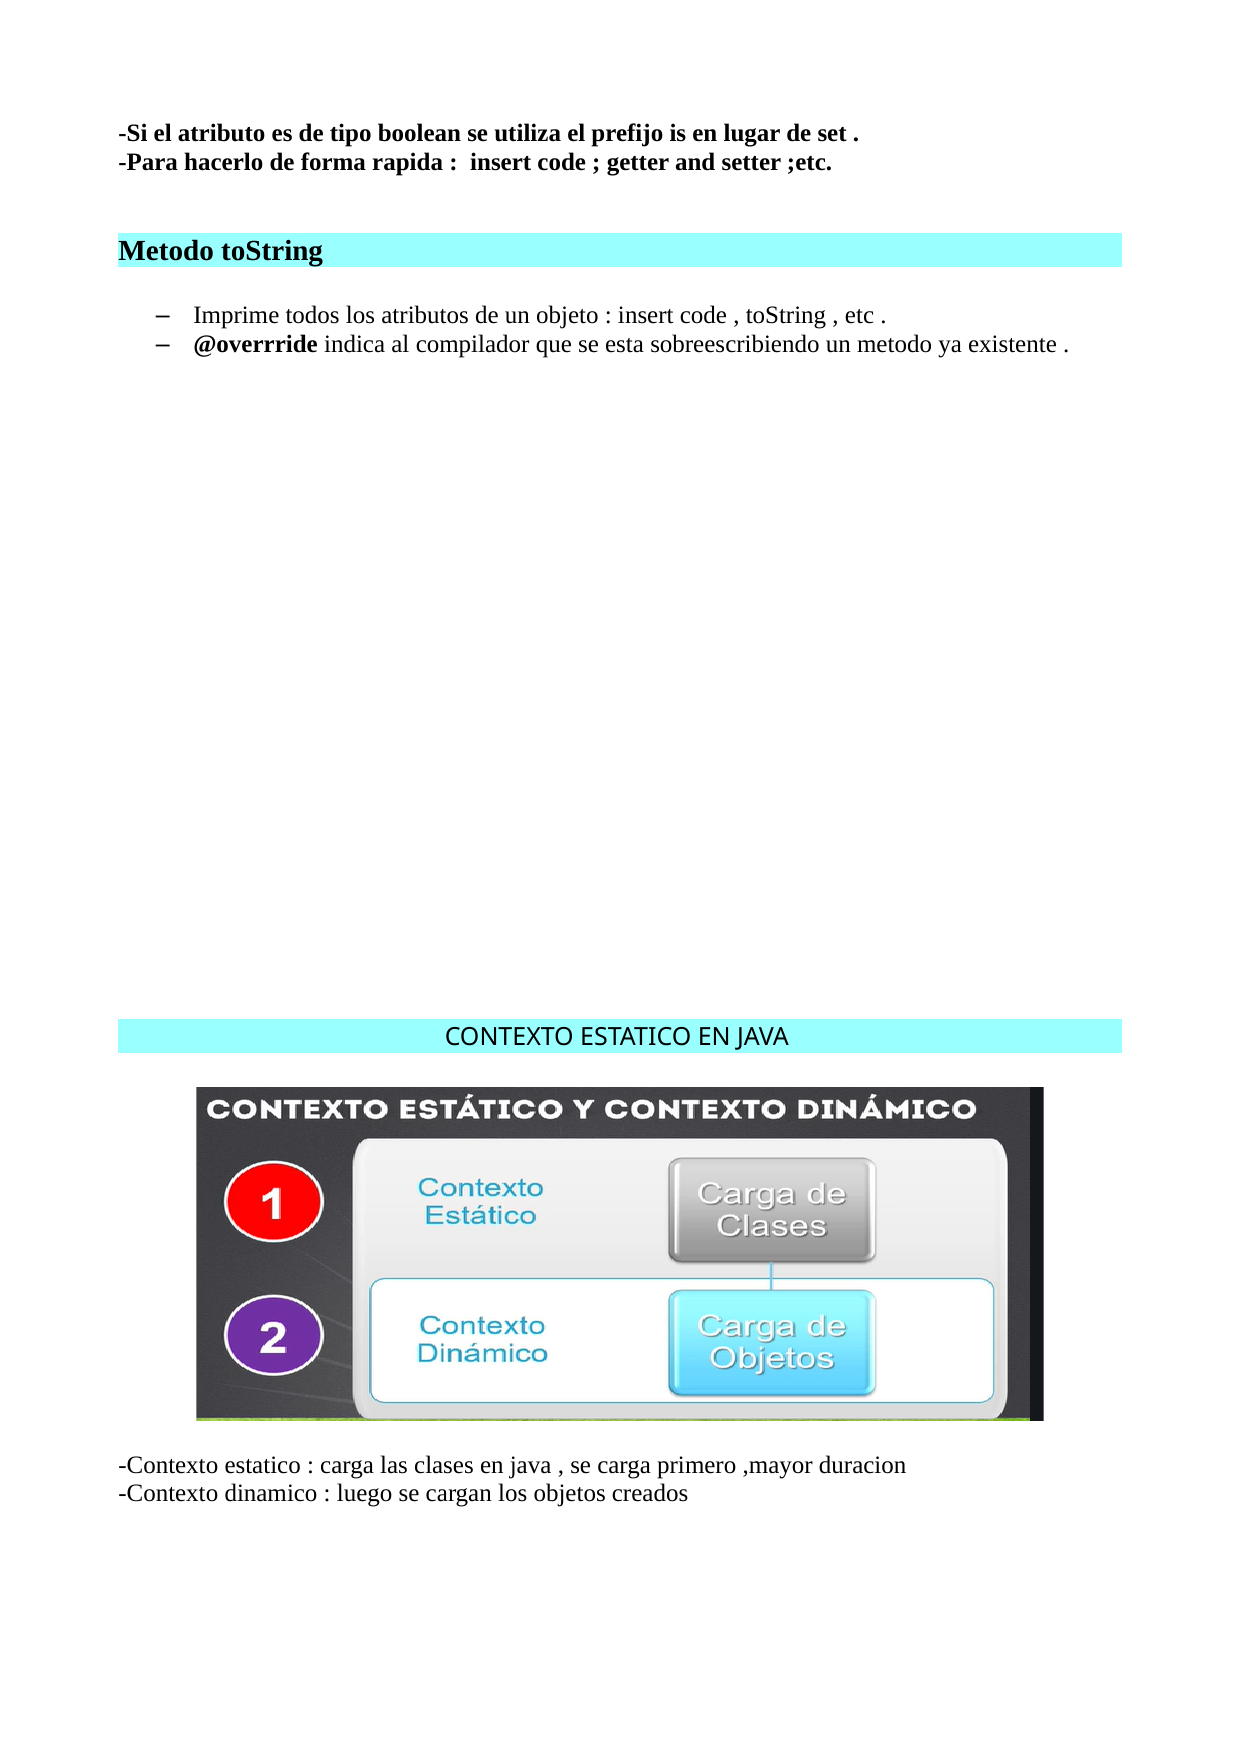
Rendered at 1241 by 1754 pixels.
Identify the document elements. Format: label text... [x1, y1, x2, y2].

text CONTEXTO ESTATICO EN JAVA [118, 1019, 1122, 1053]
list Imprime todos los atributos de un objeto : insert code , toString , etc . [156, 300, 1122, 329]
text -Si el atributo es de tipo boolean se utiliza el prefijo is en lugar de set . [118, 118, 1122, 147]
text -Contexto estatico : carga las clases en java , se carga primero ,mayor duracion [118, 1450, 1122, 1478]
text -Contexto dinamico : luego se cargan los objetos creados [118, 1478, 1122, 1507]
text -Para hacerlo de forma rapida : insert code ; getter and setter ;etc. [118, 147, 1122, 176]
picture [196, 1087, 1044, 1421]
list @overrride indica al compilador que se esta sobreescribiendo un metodo ya existente . [156, 329, 1122, 358]
text Metodo toString [118, 233, 1122, 267]
